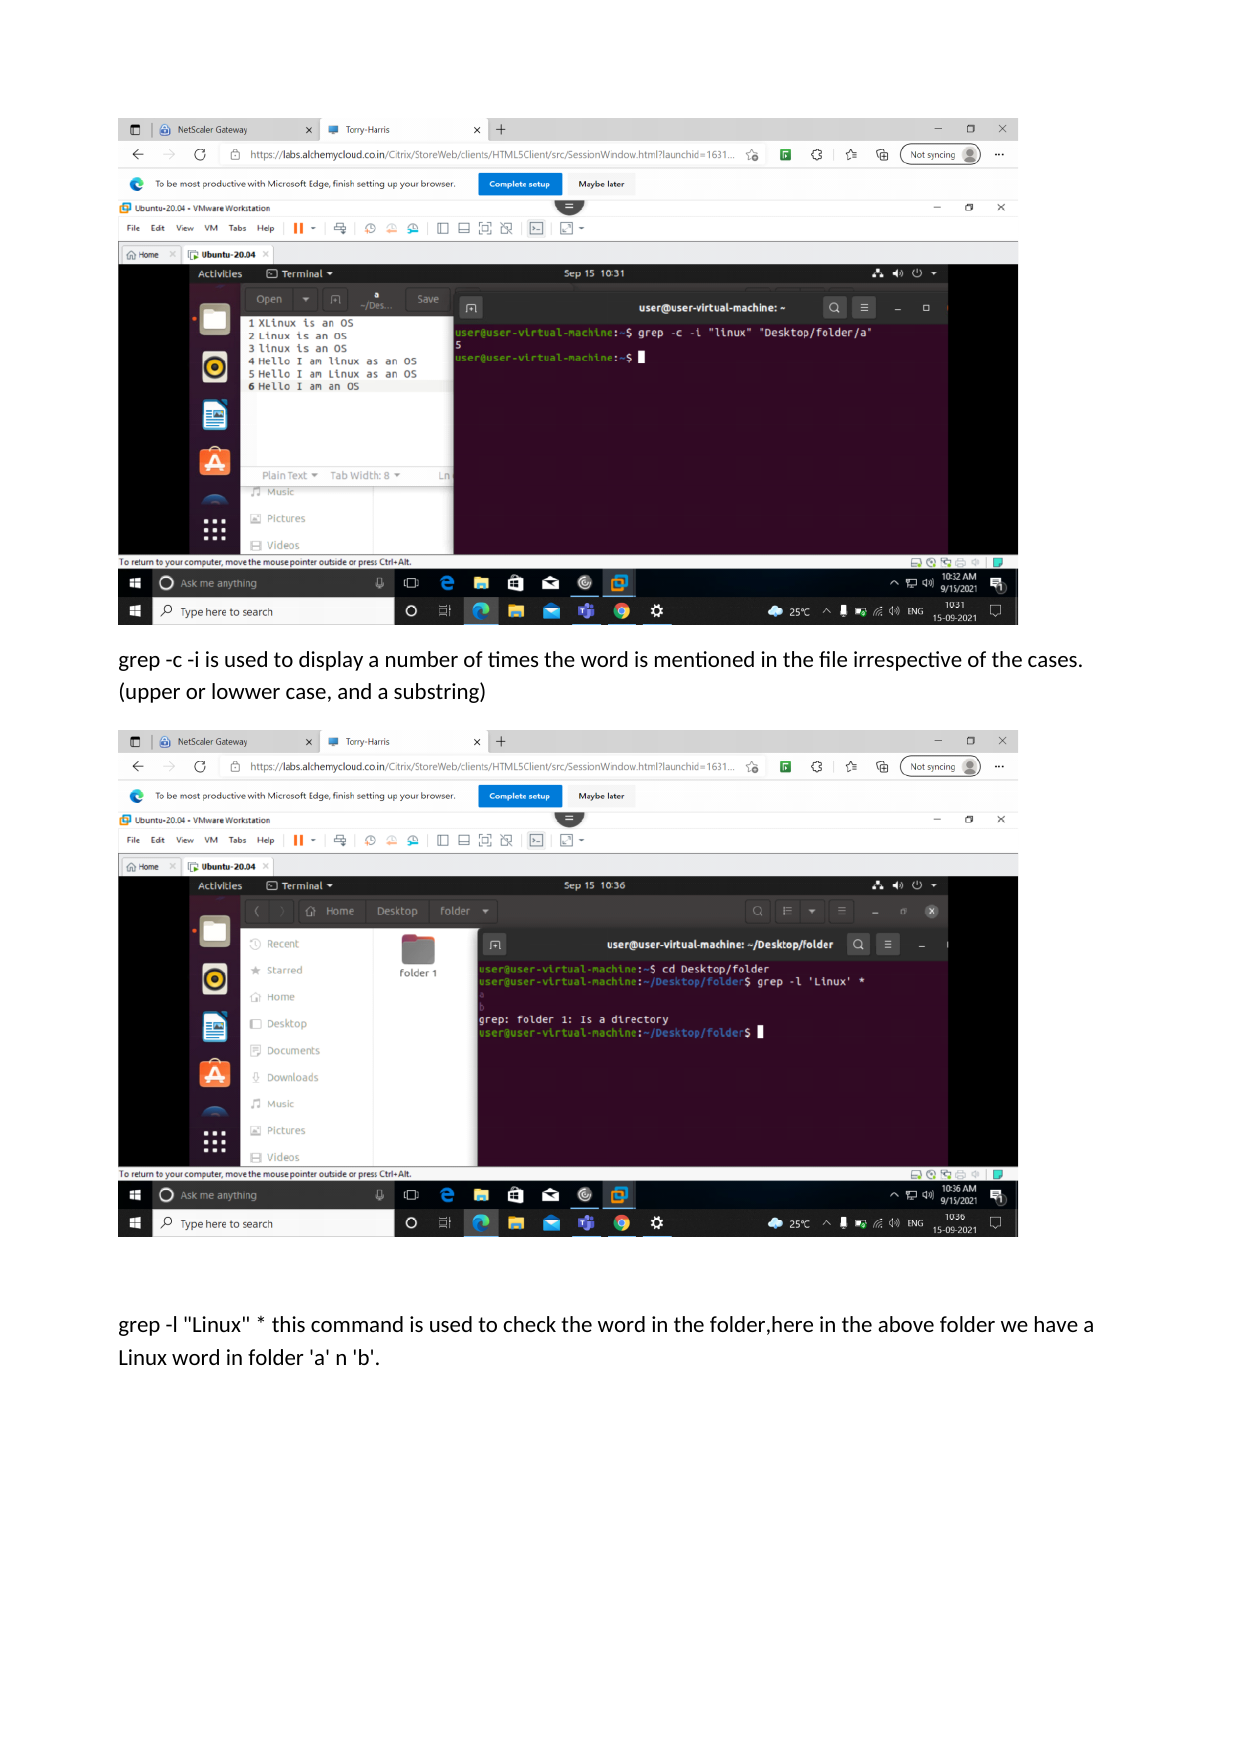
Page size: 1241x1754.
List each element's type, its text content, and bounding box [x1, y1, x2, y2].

text grep -l "Linux" * this command is used to check the word in the folder,here in the above folder we have a Linux word in folder 'a' n 'b'. [118, 1311, 1122, 1371]
text grep -c -i is used to display a number of times the word is mentioned in the file irrespective of the cases.(upper or lowwer case, and a substring) [118, 645, 1122, 705]
